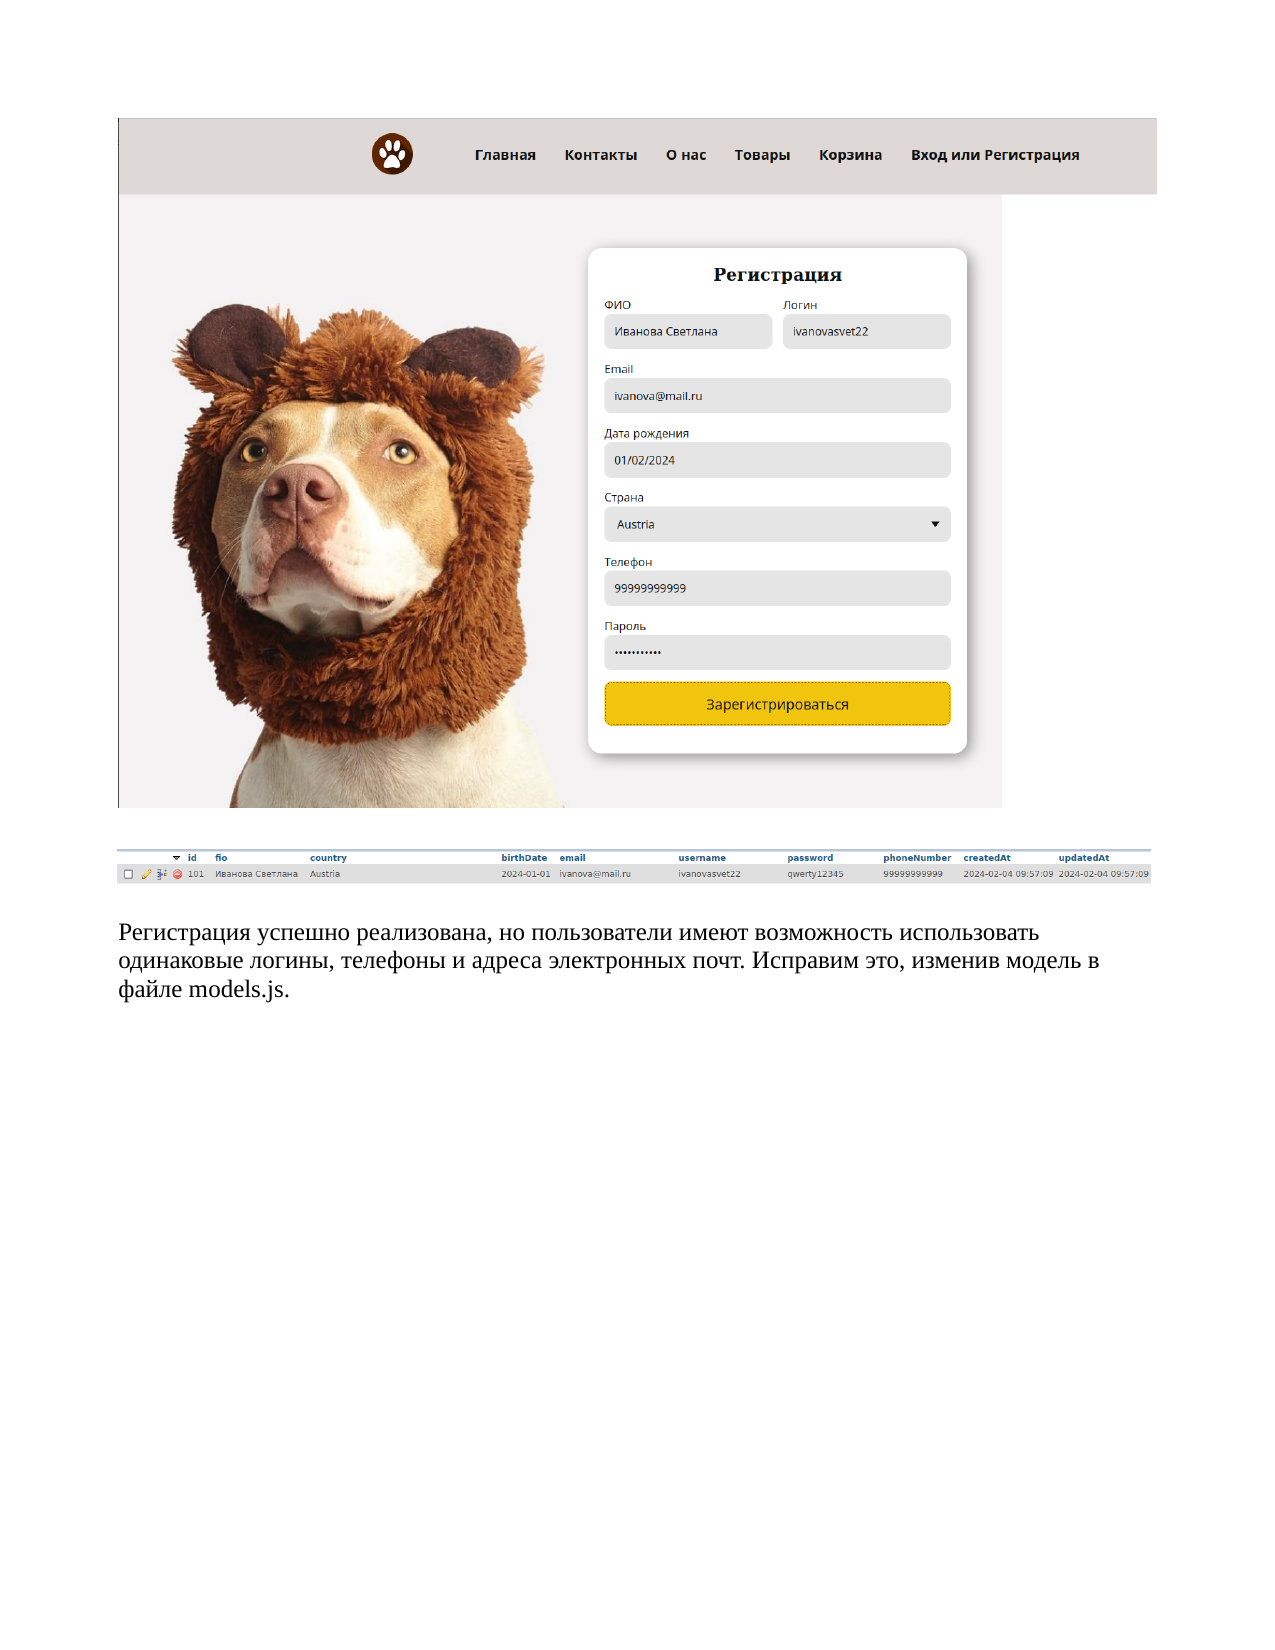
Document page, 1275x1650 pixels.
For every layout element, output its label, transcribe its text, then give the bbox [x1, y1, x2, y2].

text Регистрация успешно реализована, но пользователи имеют возможность использовать одинаковые логины, телефоны и адреса электронных почт. Исправим это, изменив модель в файле models.js. [118, 917, 1157, 1003]
picture [115, 849, 1154, 888]
picture [118, 118, 1157, 808]
